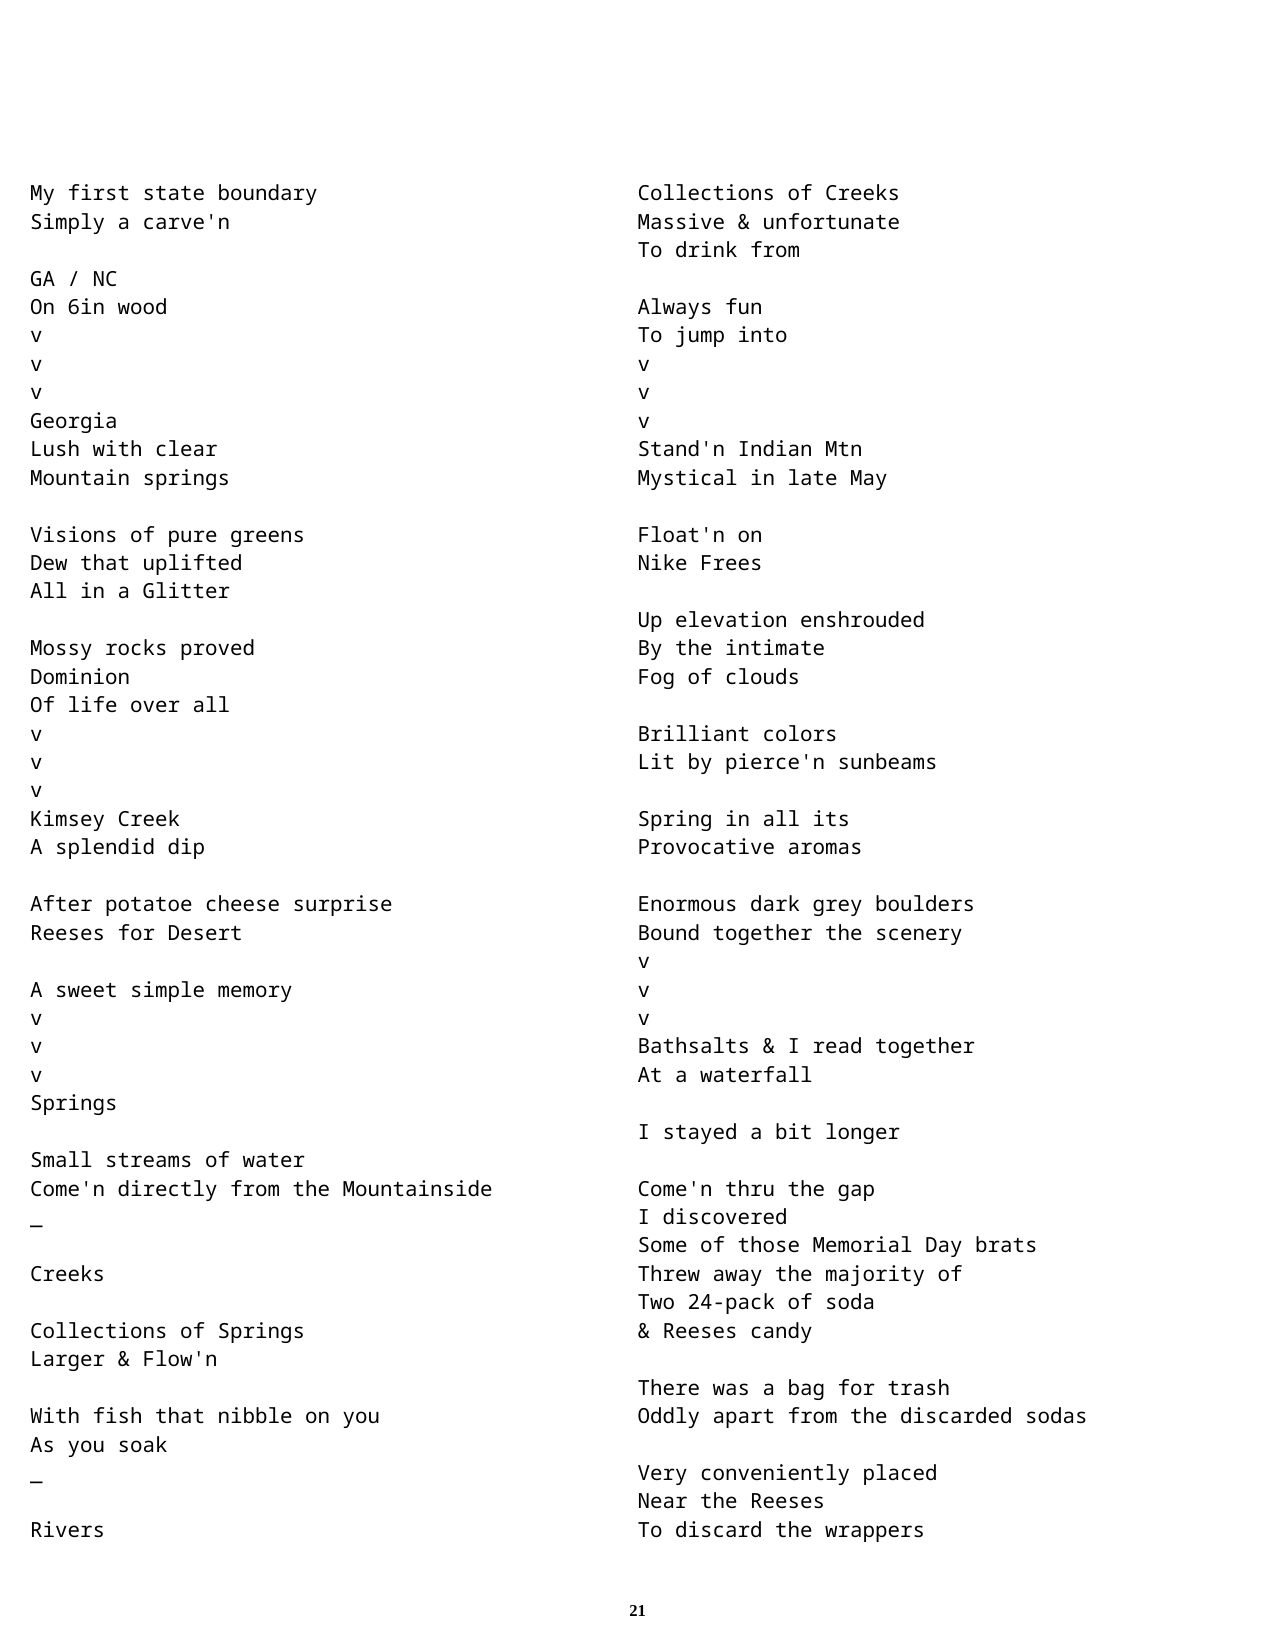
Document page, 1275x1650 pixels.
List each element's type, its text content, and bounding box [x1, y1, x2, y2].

text A splendid dip [30, 832, 637, 861]
text Provocative aromas [637, 832, 1245, 861]
text To discard the wrappers [637, 1515, 1245, 1543]
text Nike Frees [637, 548, 1245, 577]
text After potatoe cheese surprise [30, 889, 637, 918]
text Small streams of water [30, 1145, 637, 1174]
text v [30, 377, 637, 406]
text v [30, 1032, 637, 1060]
text Come'n thru the gap [637, 1174, 1245, 1202]
text Mossy rocks proved [30, 633, 637, 662]
text v [30, 349, 637, 377]
text Reeses for Desert [30, 918, 637, 946]
text v [30, 776, 637, 804]
text v [637, 349, 1245, 377]
text Mountain springs [30, 463, 637, 491]
text v [637, 975, 1245, 1003]
text Simply a carve'n [30, 207, 637, 235]
text v [30, 321, 637, 349]
text Rivers [30, 1515, 637, 1543]
text Near the Reeses [637, 1487, 1245, 1515]
text Brilliant colors [637, 719, 1245, 747]
text Two 24-pack of soda [637, 1287, 1245, 1316]
text My first state boundary [30, 178, 637, 207]
text _ [30, 1202, 637, 1231]
text v [30, 747, 637, 776]
text Bathsalts & I read together [637, 1032, 1245, 1060]
text At a waterfall [637, 1060, 1245, 1088]
text Georgia [30, 406, 637, 434]
text v [637, 406, 1245, 434]
text Threw away the majority of [637, 1259, 1245, 1287]
text v [637, 1003, 1245, 1032]
text Lush with clear [30, 434, 637, 463]
text I stayed a bit longer [637, 1117, 1245, 1145]
text GA / NC [30, 264, 637, 292]
text To drink from [637, 235, 1245, 264]
text _ [30, 1458, 637, 1487]
text Creeks [30, 1259, 637, 1287]
text Float'n on [637, 520, 1245, 548]
text Visions of pure greens [30, 520, 637, 548]
text Bound together the scenery [637, 918, 1245, 946]
text Fog of clouds [637, 662, 1245, 690]
text To jump into [637, 321, 1245, 349]
text v [30, 1003, 637, 1032]
text A sweet simple memory [30, 975, 637, 1003]
text With fish that nibble on you [30, 1401, 637, 1430]
text Spring in all its [637, 804, 1245, 832]
text Larger & Flow'n [30, 1344, 637, 1373]
text Mystical in late May [637, 463, 1245, 491]
text v [30, 1060, 637, 1088]
text Dew that uplifted [30, 548, 637, 577]
text Always fun [637, 292, 1245, 321]
text Come'n directly from the Mountainside [30, 1174, 637, 1202]
text Of life over all [30, 690, 637, 719]
text Some of those Memorial Day brats [637, 1231, 1245, 1259]
text Springs [30, 1088, 637, 1117]
text As you soak [30, 1430, 637, 1458]
text Collections of Creeks [637, 178, 1245, 207]
text There was a bag for trash [637, 1373, 1245, 1401]
text On 6in wood [30, 292, 637, 321]
text Lit by pierce'n sunbeams [637, 747, 1245, 776]
text Dominion [30, 662, 637, 690]
text Very conveniently placed [637, 1458, 1245, 1487]
text Oddly apart from the discarded sodas [637, 1401, 1245, 1430]
text Enormous dark grey boulders [637, 889, 1245, 918]
text All in a Glitter [30, 577, 637, 605]
text I discovered [637, 1202, 1245, 1231]
text v [30, 719, 637, 747]
text & Reeses candy [637, 1316, 1245, 1344]
text v [637, 946, 1245, 975]
text Collections of Springs [30, 1316, 637, 1344]
text Stand'n Indian Mtn [637, 434, 1245, 463]
text v [637, 377, 1245, 406]
text Massive & unfortunate [637, 207, 1245, 235]
text By the intimate [637, 633, 1245, 662]
text Up elevation enshrouded [637, 605, 1245, 633]
text Kimsey Creek [30, 804, 637, 832]
